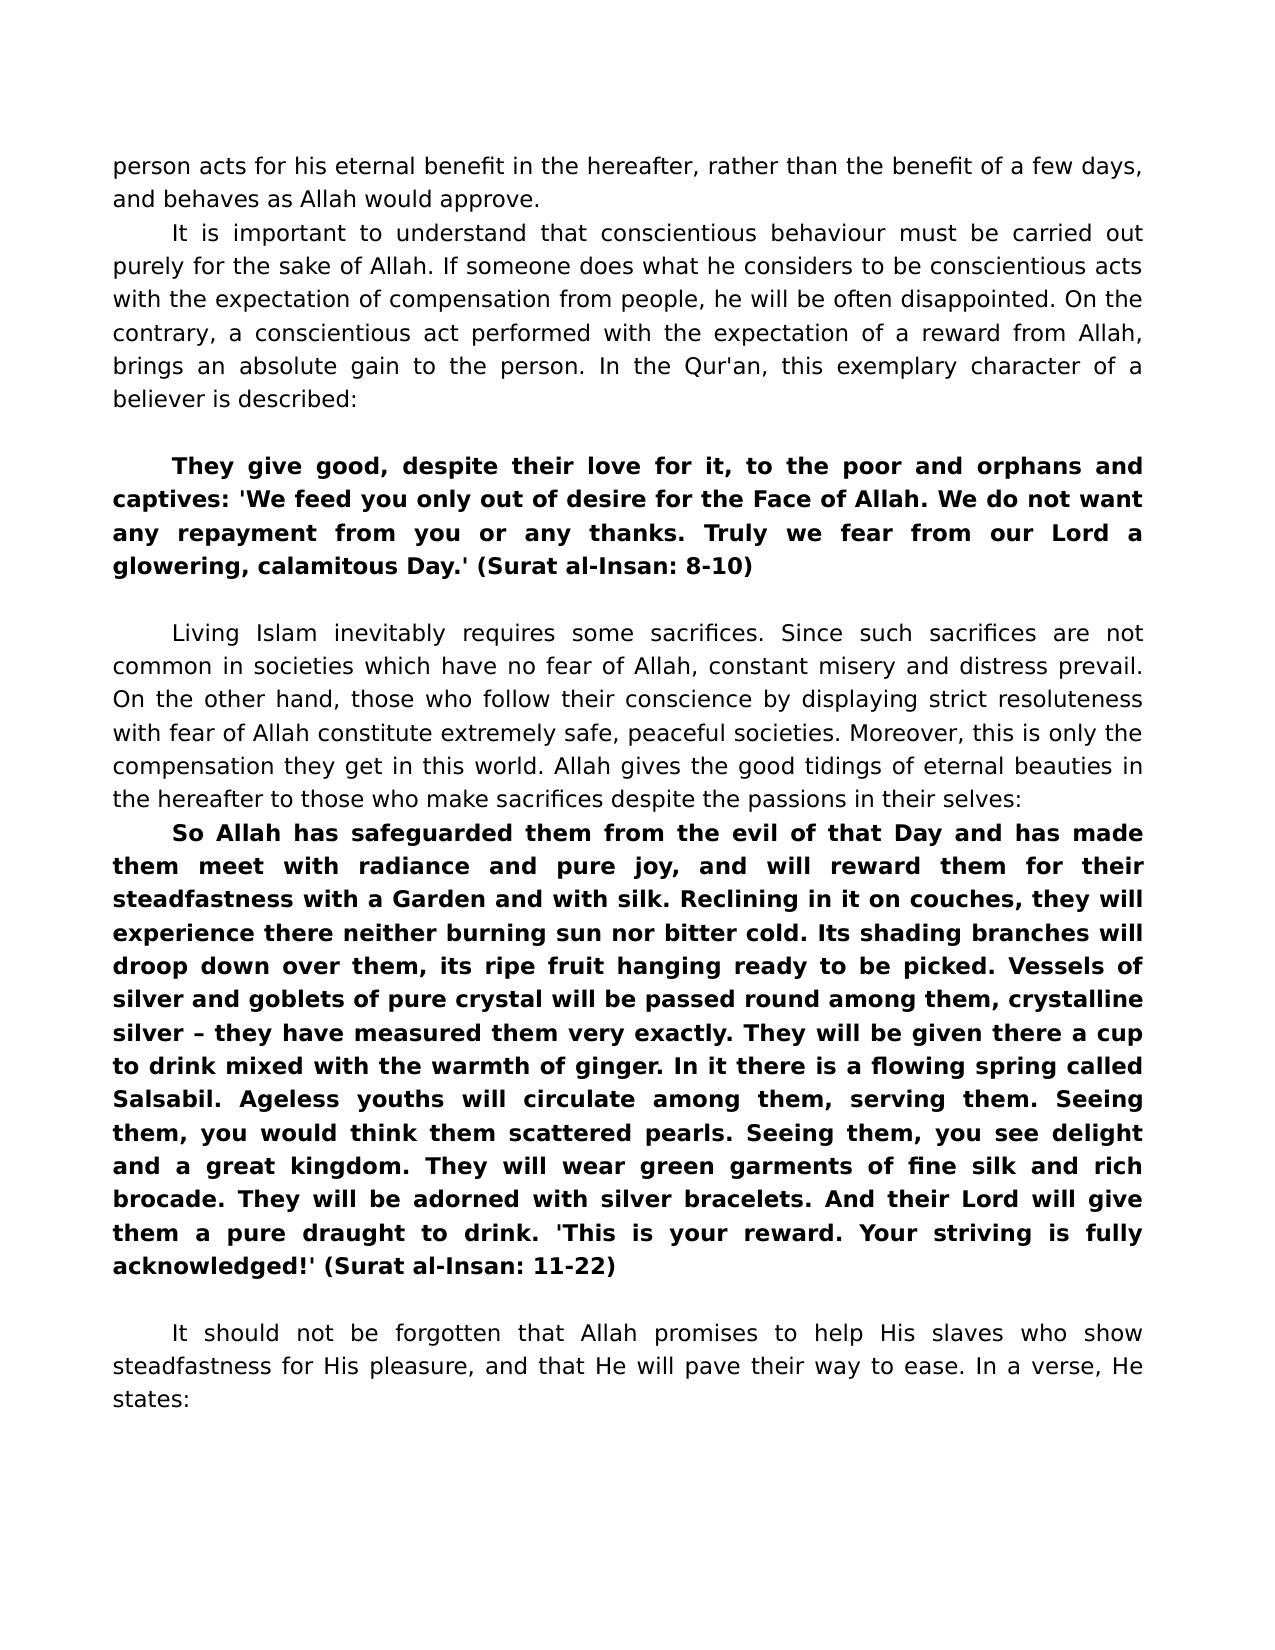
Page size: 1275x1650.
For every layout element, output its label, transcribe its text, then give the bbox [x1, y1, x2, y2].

text So Allah has safeguarded them from the evil of that Day and has made them meet with radiance and pure joy, and will reward them for their steadfastness with a Garden and with silk. Reclining in it on couches, they will experience there neither burning sun nor bitter cold. Its shading branches will droop down over them, its ripe fruit hanging ready to be picked. Vessels of silver and goblets of pure crystal will be passed round among them, crystalline silver – they have measured them very exactly. They will be given there a cup to drink mixed with the warmth of ginger. In it there is a flowing spring called Salsabil. Ageless youths will circulate among them, serving them. Seeing them, you would think them scattered pearls. Seeing them, you see delight and a great kingdom. They will wear green garments of fine silk and rich brocade. They will be adorned with silver bracelets. And their Lord will give them a pure draught to drink. 'This is your reward. Your striving is fully acknowledged!' (Surat al-Insan: 11-22) [112, 814, 1145, 1281]
text They give good, despite their love for it, to the poor and orphans and captives: 'We feed you only out of desire for the Face of Allah. We do not want any repayment from you or any thanks. Truly we fear from our Lord a glowering, calamitous Day.' (Surat al-Insan: 8-10) [112, 448, 1145, 581]
text It is important to understand that conscientious behaviour must be carried out purely for the sake of Allah. If someone does what he considers to be conscientious acts with the expectation of compensation from people, he will be often disappointed. On the contrary, a conscientious act performed with the expectation of a reward from Allah, brings an absolute gain to the person. In the Qur'an, this exemplary character of a believer is described: [112, 214, 1145, 414]
text Living Islam inevitably requires some sacrifices. Since such sacrifices are not common in societies which have no fear of Allah, constant misery and distress prevail. On the other hand, those who follow their conscience by displaying strict resoluteness with fear of Allah constitute extremely safe, peaceful societies. Moreover, this is only the compensation they get in this world. Allah gives the good tidings of eternal beauties in the hereafter to those who make sacrifices despite the passions in their selves: [112, 614, 1145, 814]
text person acts for his eternal benefit in the hereafter, rather than the benefit of a few days, and behaves as Allah would approve. [112, 148, 1145, 214]
text It should not be forgotten that Allah promises to help His slaves who show steadfastness for His pleasure, and that He will pave their way to ease. In a verse, He states: [112, 1314, 1145, 1414]
